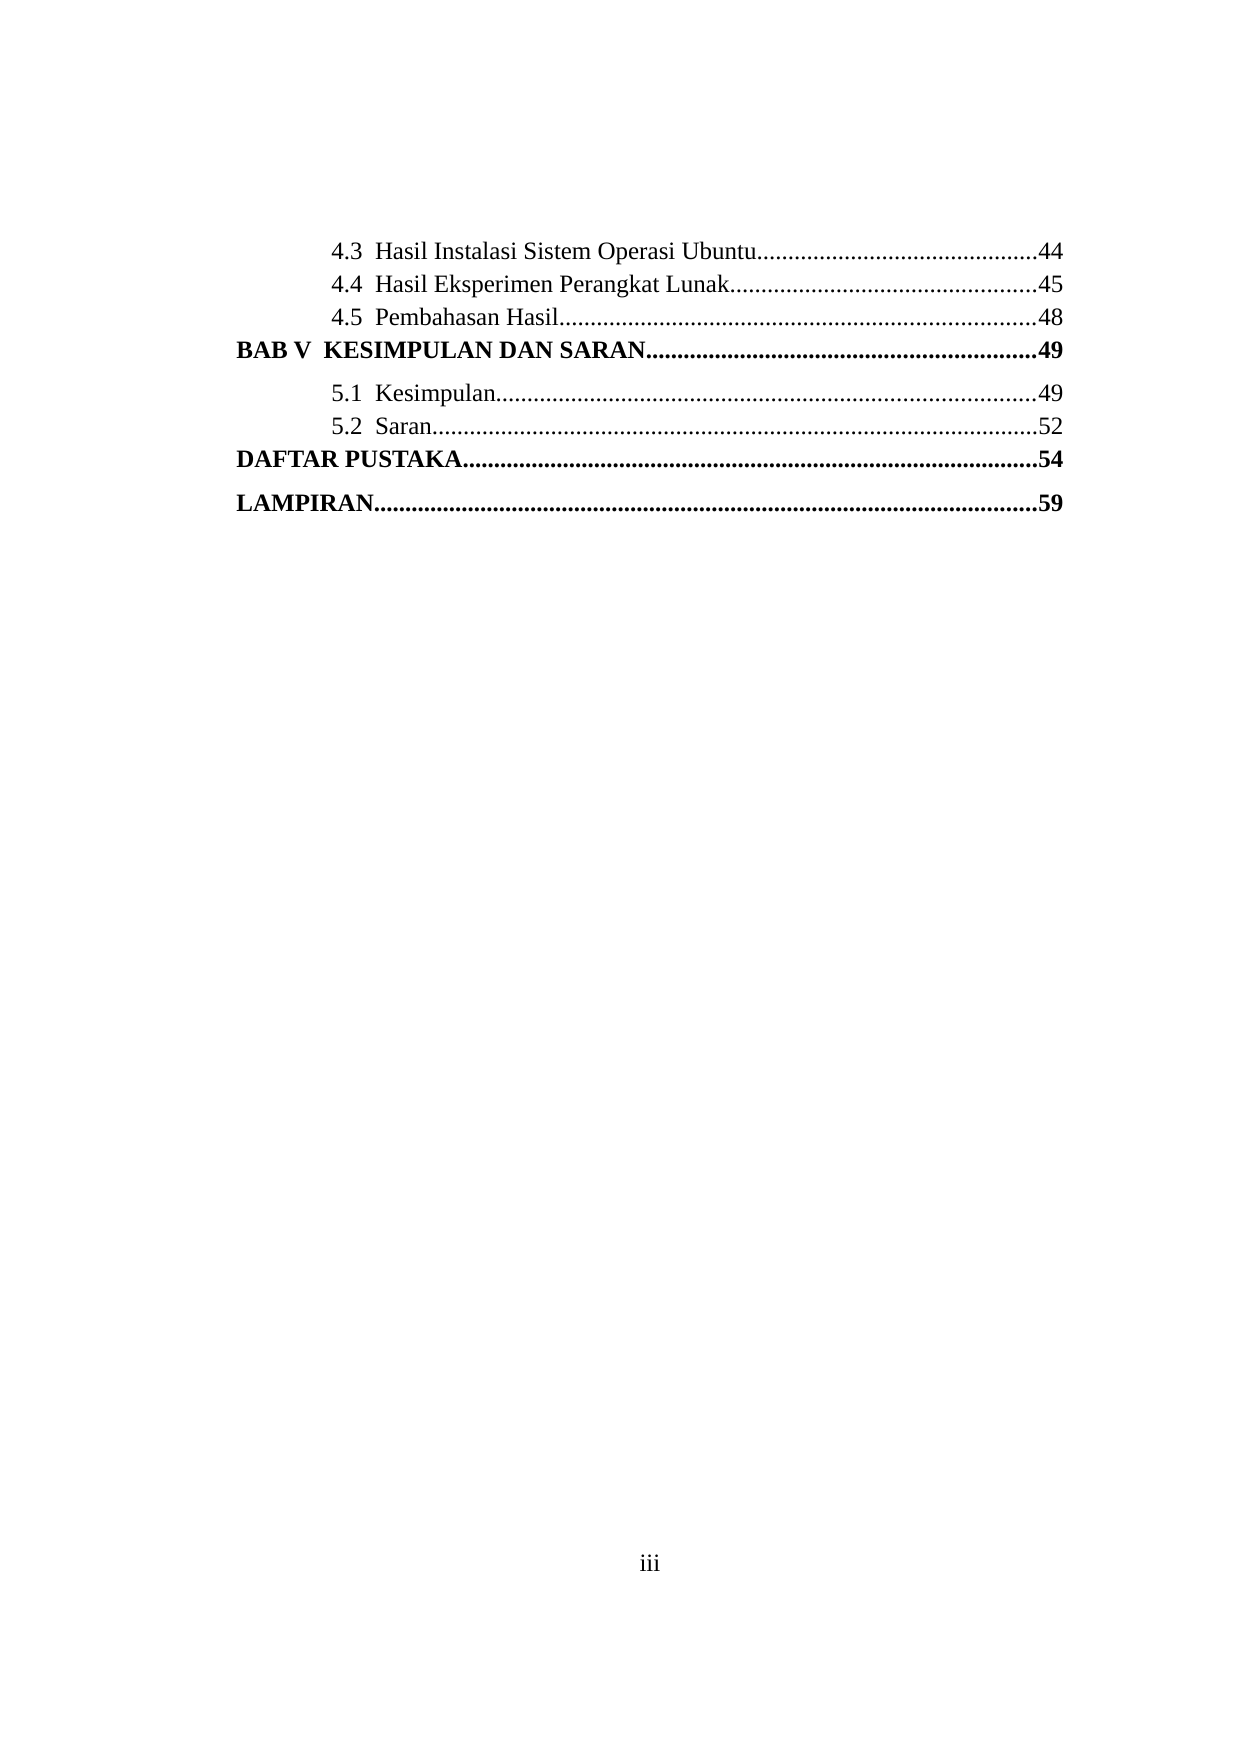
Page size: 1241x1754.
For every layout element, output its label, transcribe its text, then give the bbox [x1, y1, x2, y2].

text 5.2 Saran 52 [325, 411, 1063, 440]
text LAMPIRAN 59 [236, 488, 1063, 516]
text 4.4 Hasil Eksperimen Perangkat Lunak 45 [325, 269, 1063, 298]
text DAFTAR PUSTAKA 54 [236, 444, 1063, 473]
text BAB V KESIMPULAN DAN SARAN 49 [236, 335, 1063, 364]
text 4.3 Hasil Instalasi Sistem Operasi Ubuntu 44 [325, 236, 1063, 265]
text 4.5 Pembahasan Hasil 48 [325, 302, 1063, 331]
text 5.1 Kesimpulan 49 [325, 378, 1063, 407]
